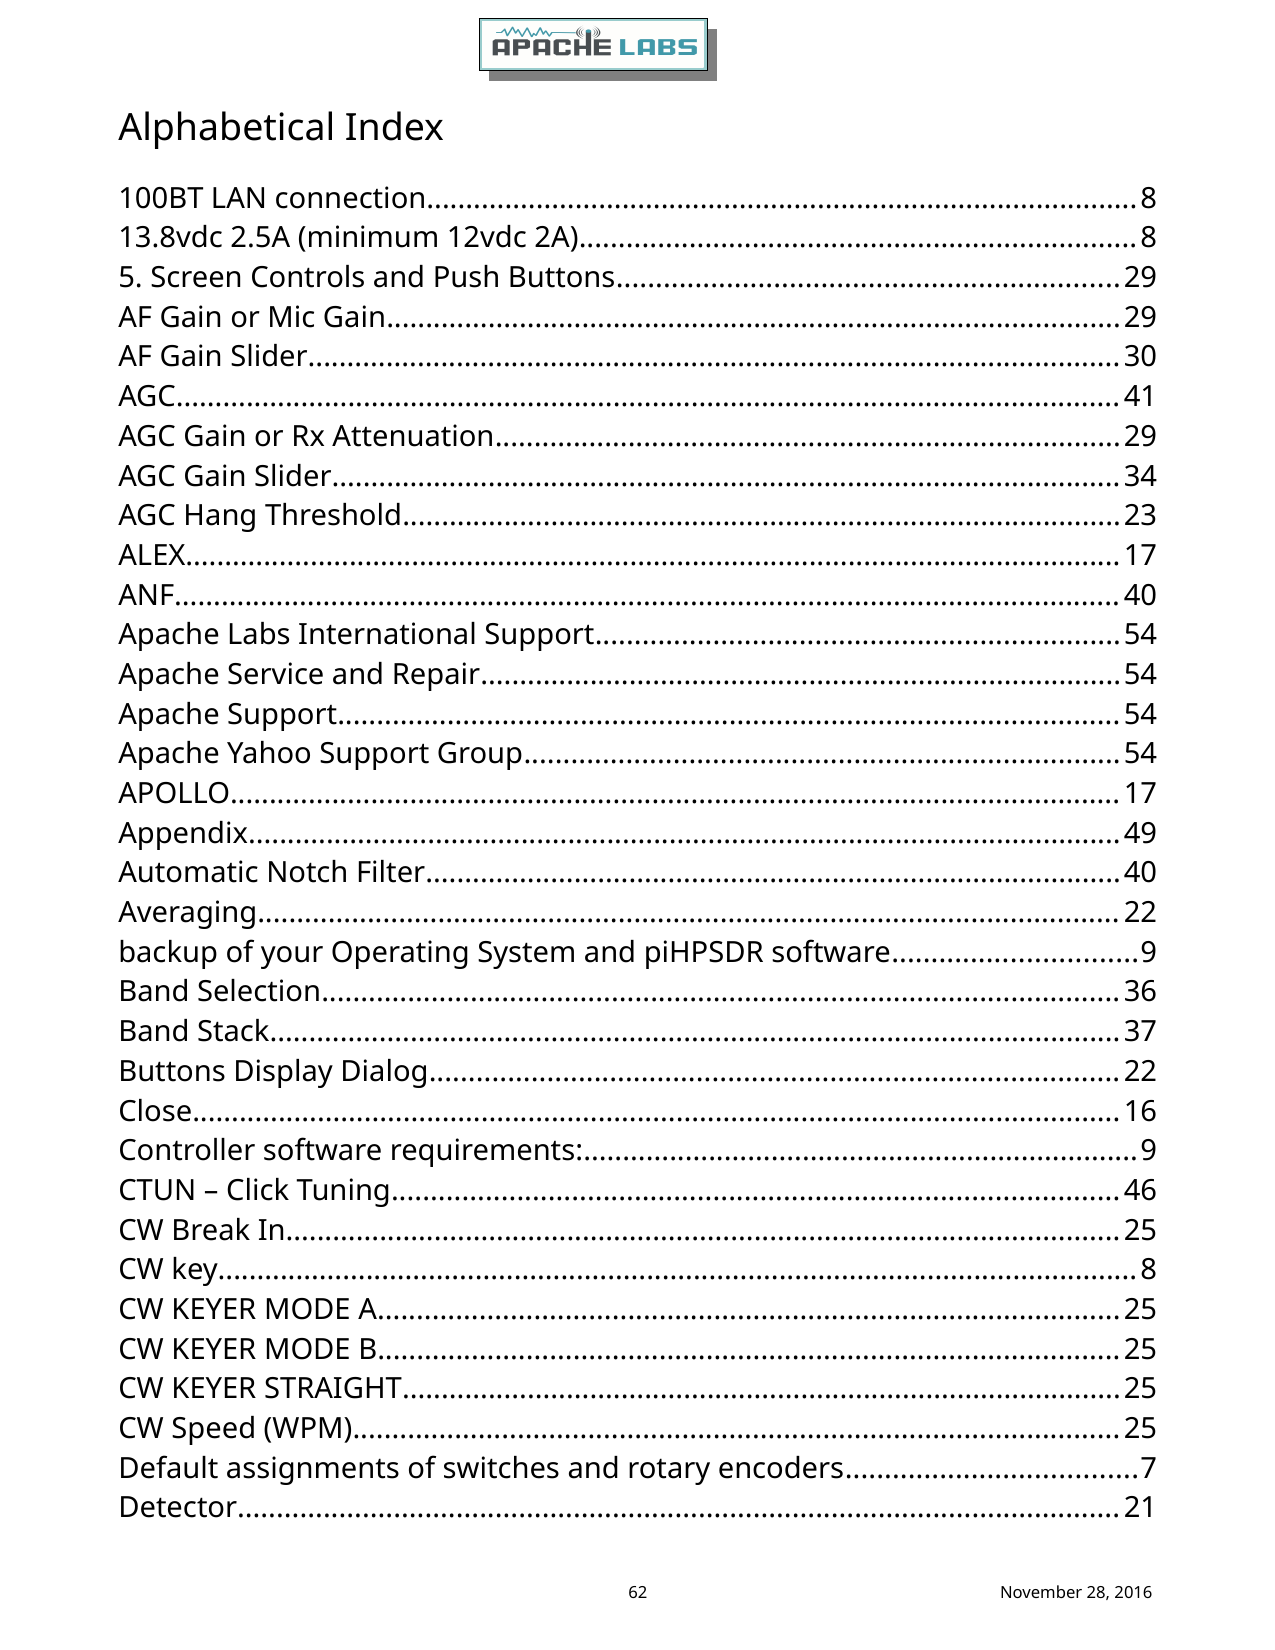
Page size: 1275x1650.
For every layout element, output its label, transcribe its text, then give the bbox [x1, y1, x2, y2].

subtitle Alphabetical Index [118, 100, 1157, 151]
text backup of your Operating System and piHPSDR software 9 [118, 931, 1157, 971]
text AGC Gain Slider 34 [118, 455, 1157, 494]
text 5. Screen Controls and Push Buttons 29 [118, 256, 1157, 296]
text CTUN – Click Tuning 46 [118, 1169, 1157, 1209]
text ALEX 17 [118, 534, 1157, 574]
text AGC Hang Threshold 23 [118, 494, 1157, 534]
text Appendix 49 [118, 812, 1157, 852]
picture [482, 21, 704, 68]
text AF Gain Slider 30 [118, 336, 1157, 375]
text Averaging 22 [118, 891, 1157, 931]
text ANF 40 [118, 574, 1157, 613]
text Default assignments of switches and rotary encoders 7 [118, 1447, 1157, 1487]
text AGC Gain or Rx Attenuation 29 [118, 415, 1157, 455]
text Buttons Display Dialog 22 [118, 1050, 1157, 1090]
text Close 16 [118, 1090, 1157, 1129]
text AGC 41 [118, 375, 1157, 415]
text Apache Service and Repair 54 [118, 653, 1157, 693]
text Apache Labs International Support 54 [118, 613, 1157, 653]
text AF Gain or Mic Gain 29 [118, 296, 1157, 336]
text CW KEYER MODE A 25 [118, 1288, 1157, 1328]
text Band Selection 36 [118, 971, 1157, 1010]
text Detector 21 [118, 1487, 1157, 1526]
text Automatic Notch Filter 40 [118, 852, 1157, 891]
text CW Speed (WPM) 25 [118, 1407, 1157, 1447]
text Controller software requirements: 9 [118, 1129, 1157, 1169]
text CW KEYER MODE B 25 [118, 1328, 1157, 1368]
text 100BT LAN connection 8 [118, 177, 1157, 217]
text CW Break In 25 [118, 1209, 1157, 1248]
text Apache Yahoo Support Group 54 [118, 733, 1157, 772]
text 13.8vdc 2.5A (minimum 12vdc 2A) 8 [118, 217, 1157, 256]
text CW key 8 [118, 1248, 1157, 1288]
text Apache Support 54 [118, 693, 1157, 733]
text CW KEYER STRAIGHT 25 [118, 1368, 1157, 1407]
text APOLLO 17 [118, 772, 1157, 812]
text Band Stack 37 [118, 1010, 1157, 1050]
